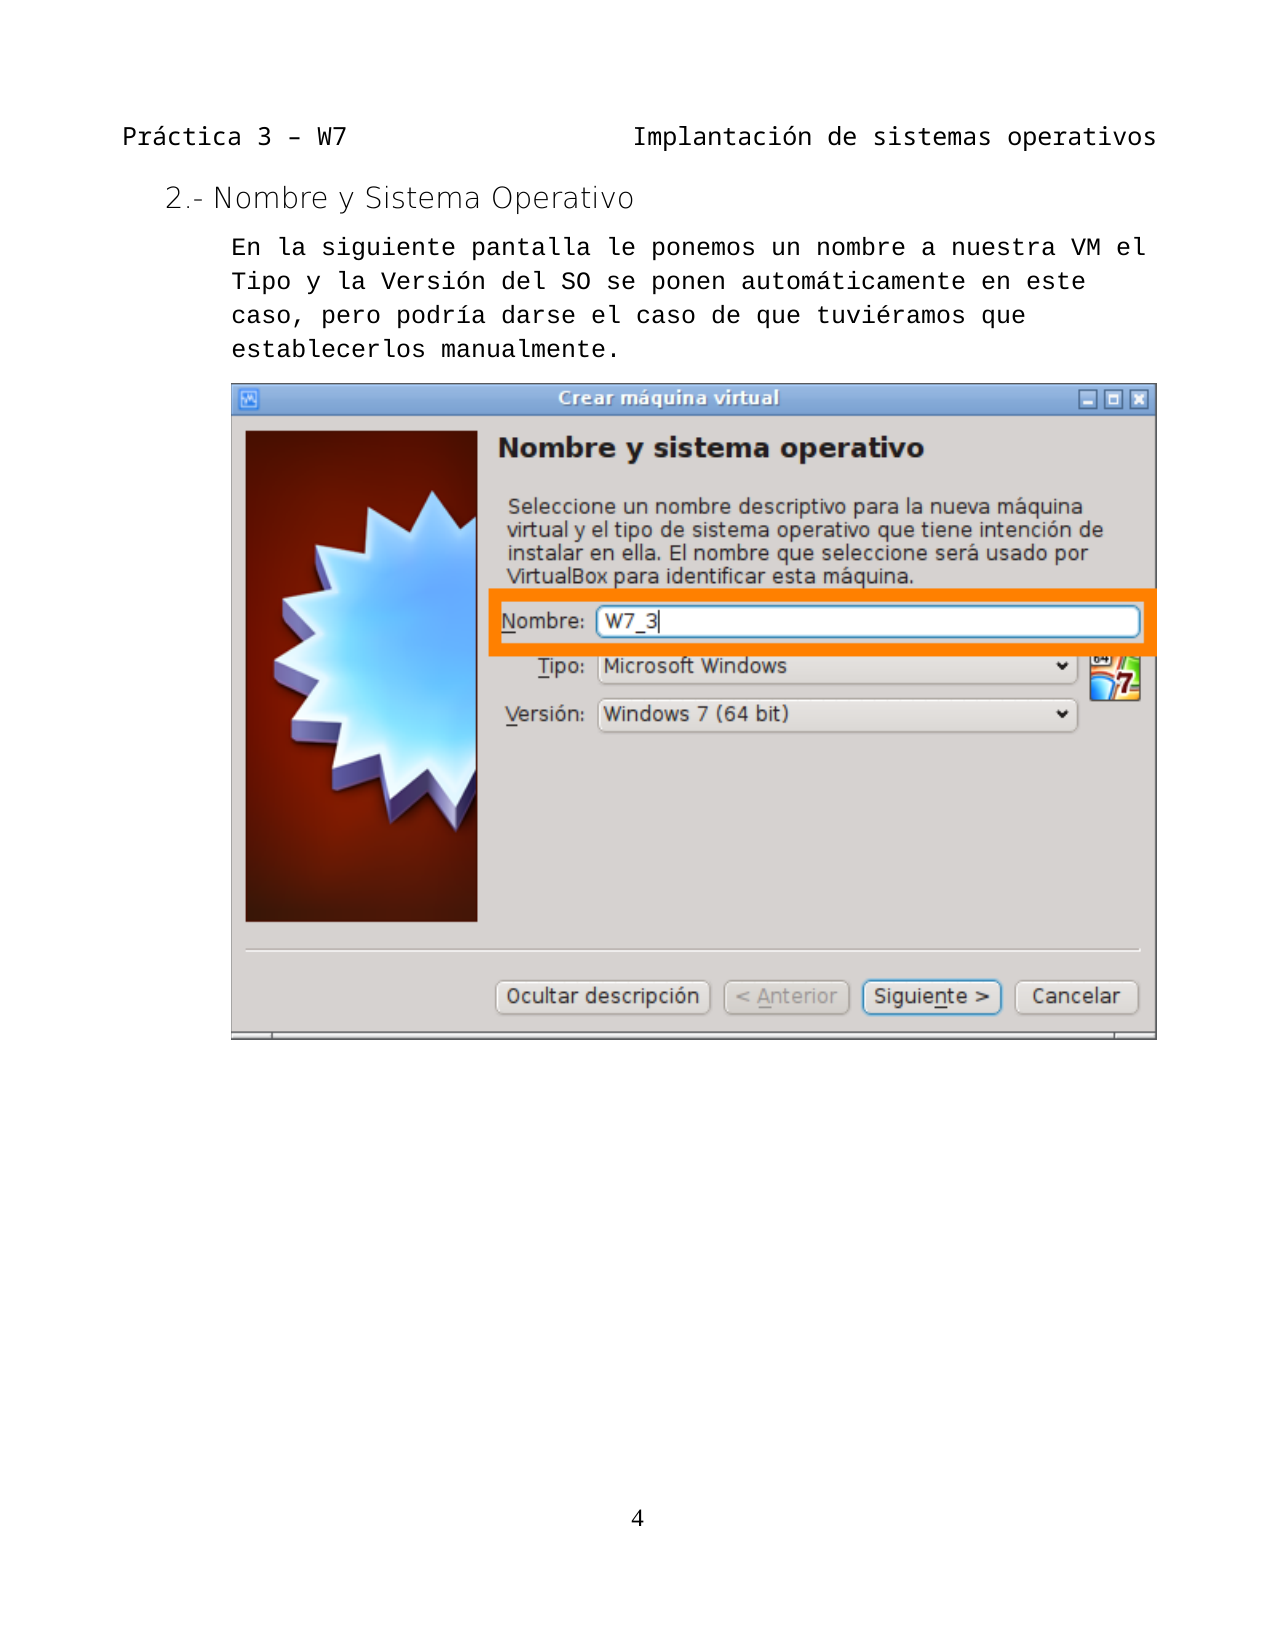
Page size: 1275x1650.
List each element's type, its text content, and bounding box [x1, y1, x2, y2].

picture [231, 383, 1157, 1040]
text En la siguiente pantalla le ponemos un nombre a nuestra VM el Tipo y la Versión del SO se ponen automáticamente en este caso, pero podría darse el caso de que tuviéramos que establecerlos manualmente. [231, 235, 1157, 365]
list Nombre y Sistema Operativo [156, 182, 1157, 216]
